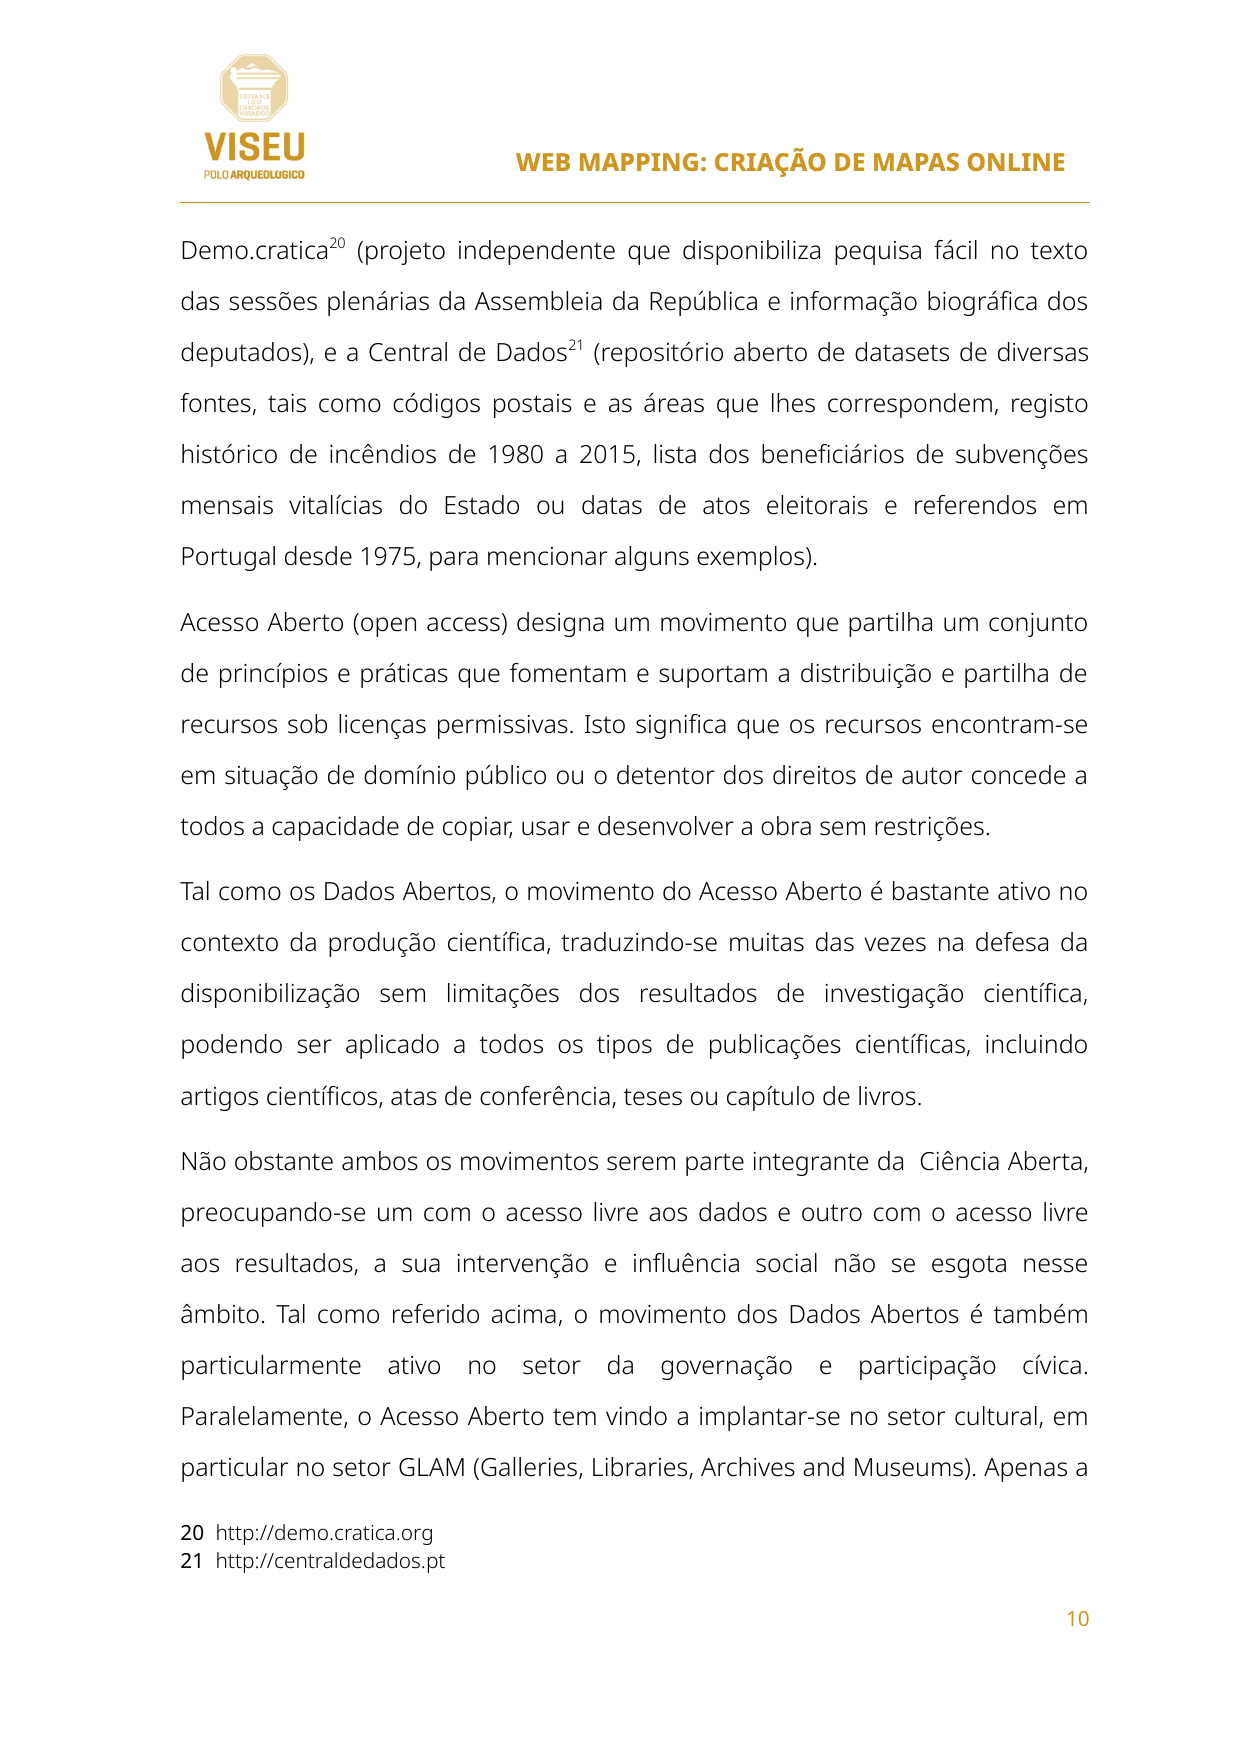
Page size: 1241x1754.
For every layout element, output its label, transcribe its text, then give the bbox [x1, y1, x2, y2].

text O movimento dos Dados Abertos (open data) defende a ideia de que certos dados devem poder ser livremente utilizados, reutilizados e redistribuídos para qualquer fim. O movimento é bastante ativo no contexto da produção científica mas tem vindo a implantar-se noutros domínios, com iniciativas de particular interesse no setor cultural ou relacionadas com participação cívica e governo aberto (open government). A título de exemplo, e apenas no panorama nacional, refira-se os projetos Repositório de Dados Aberto em Portugal, Demo.cratica (projeto independente que disponibiliza pequisa fácil no texto das sessões plenárias da Assembleia da República e informação biográfica dos deputados), e a Central de Dados (repositório aberto de datasets de diversas fontes, tais como códigos postais e as áreas que lhes correspondem, registo histórico de incêndios de 1980 a 2015, lista dos beneficiários de subvenções mensais vitalícias do Estado ou datas de atos eleitorais e referendos em Portugal desde 1975, para mencionar alguns exemplos). [180, 232, 1090, 573]
text Tal como os Dados Abertos, o movimento do Acesso Aberto é bastante ativo no contexto da produção científica, traduzindo-se muitas das vezes na defesa da disponibilização sem limitações dos resultados de investigação científica, podendo ser aplicado a todos os tipos de publicações científicas, incluindo artigos científicos, atas de conferência, teses ou capítulo de livros. [180, 874, 1090, 1112]
text Não obstante ambos os movimentos serem parte integrante da Ciência Aberta, preocupando-se um com o acesso livre aos dados e outro com o acesso livre aos resultados, a sua intervenção e influência social não se esgota nesse âmbito. Tal como referido acima, o movimento dos Dados Abertos é também particularmente ativo no setor da governação e participação cívica. Paralelamente, o Acesso Aberto tem vindo a implantar-se no setor cultural, em particular no setor GLAM (Galleries, Libraries, Archives and Museums). Apenas a [180, 1144, 1090, 1484]
text http://centraldedados.pt [180, 1547, 1090, 1575]
text http://demo.cratica.org [180, 1518, 1090, 1547]
text Acesso Aberto (open access) designa um movimento que partilha um conjunto de princípios e práticas que fomentam e suportam a distribuição e partilha de recursos sob licenças permissivas. Isto significa que os recursos encontram-se em situação de domínio público ou o detentor dos direitos de autor concede a todos a capacidade de copiar, usar e desenvolver a obra sem restrições. [180, 604, 1090, 842]
